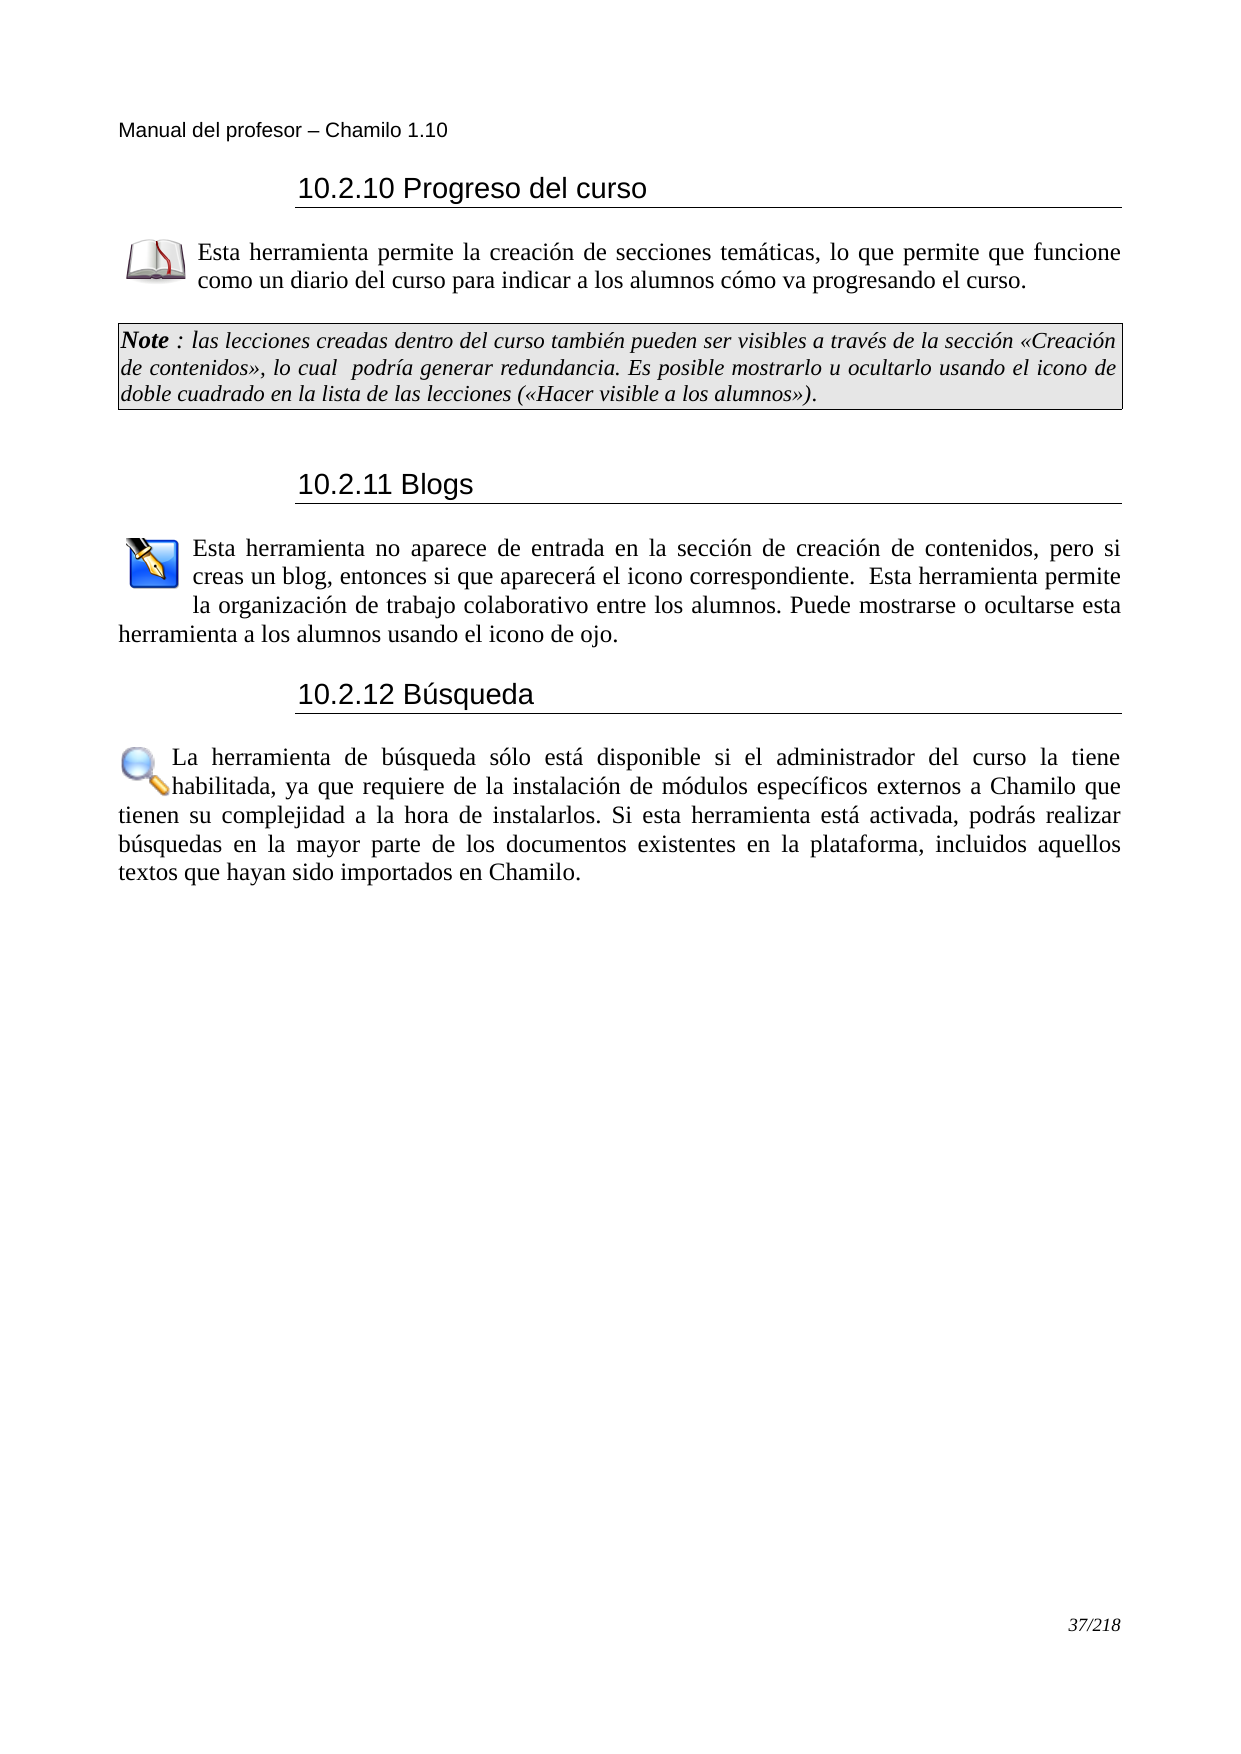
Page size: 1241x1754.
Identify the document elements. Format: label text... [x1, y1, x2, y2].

text Esta herramienta permite la creación de secciones temáticas, lo que permite que funcione como un diario del curso para indicar a los alumnos cómo va progresando el curso. [118, 237, 1122, 294]
text Esta herramienta no aparece de entrada en la sección de creación de contenidos, pero si creas un blog, entonces si que aparecerá el icono correspondiente. Esta herramienta permite la organización de trabajo colaborativo entre los alumnos. Puede mostrarse o ocultarse esta herramienta a los alumnos usando el icono de ojo. [118, 533, 1122, 648]
picture [126, 230, 186, 290]
subtitle 10.2.11 Blogs [295, 467, 1122, 503]
subtitle 10.2.10 Progreso del curso [295, 172, 1122, 207]
text La herramienta de búsqueda sólo está disponible si el administrador del curso la tiene habilitada, ya que requiere de la instalación de módulos específicos externos a Chamilo que tienen su complejidad a la hora de instalarlos. Si esta herramienta está activada, podrás realizar búsquedas en la mayor parte de los documentos existentes en la plataforma, incluidos aquellos textos que hayan sido importados en Chamilo. [118, 742, 1122, 886]
subtitle 10.2.12 Búsqueda [295, 677, 1122, 713]
text Note : las lecciones creadas dentro del curso también pueden ser visibles a través de la sección «Creación de contenidos», lo cual podría generar redundancia. Es posible mostrarlo u ocultarlo usando el icono de doble cuadrado en la lista de las lecciones («Hacer visible a los alumnos»). [119, 324, 1122, 409]
picture [121, 747, 172, 798]
picture [121, 532, 181, 592]
